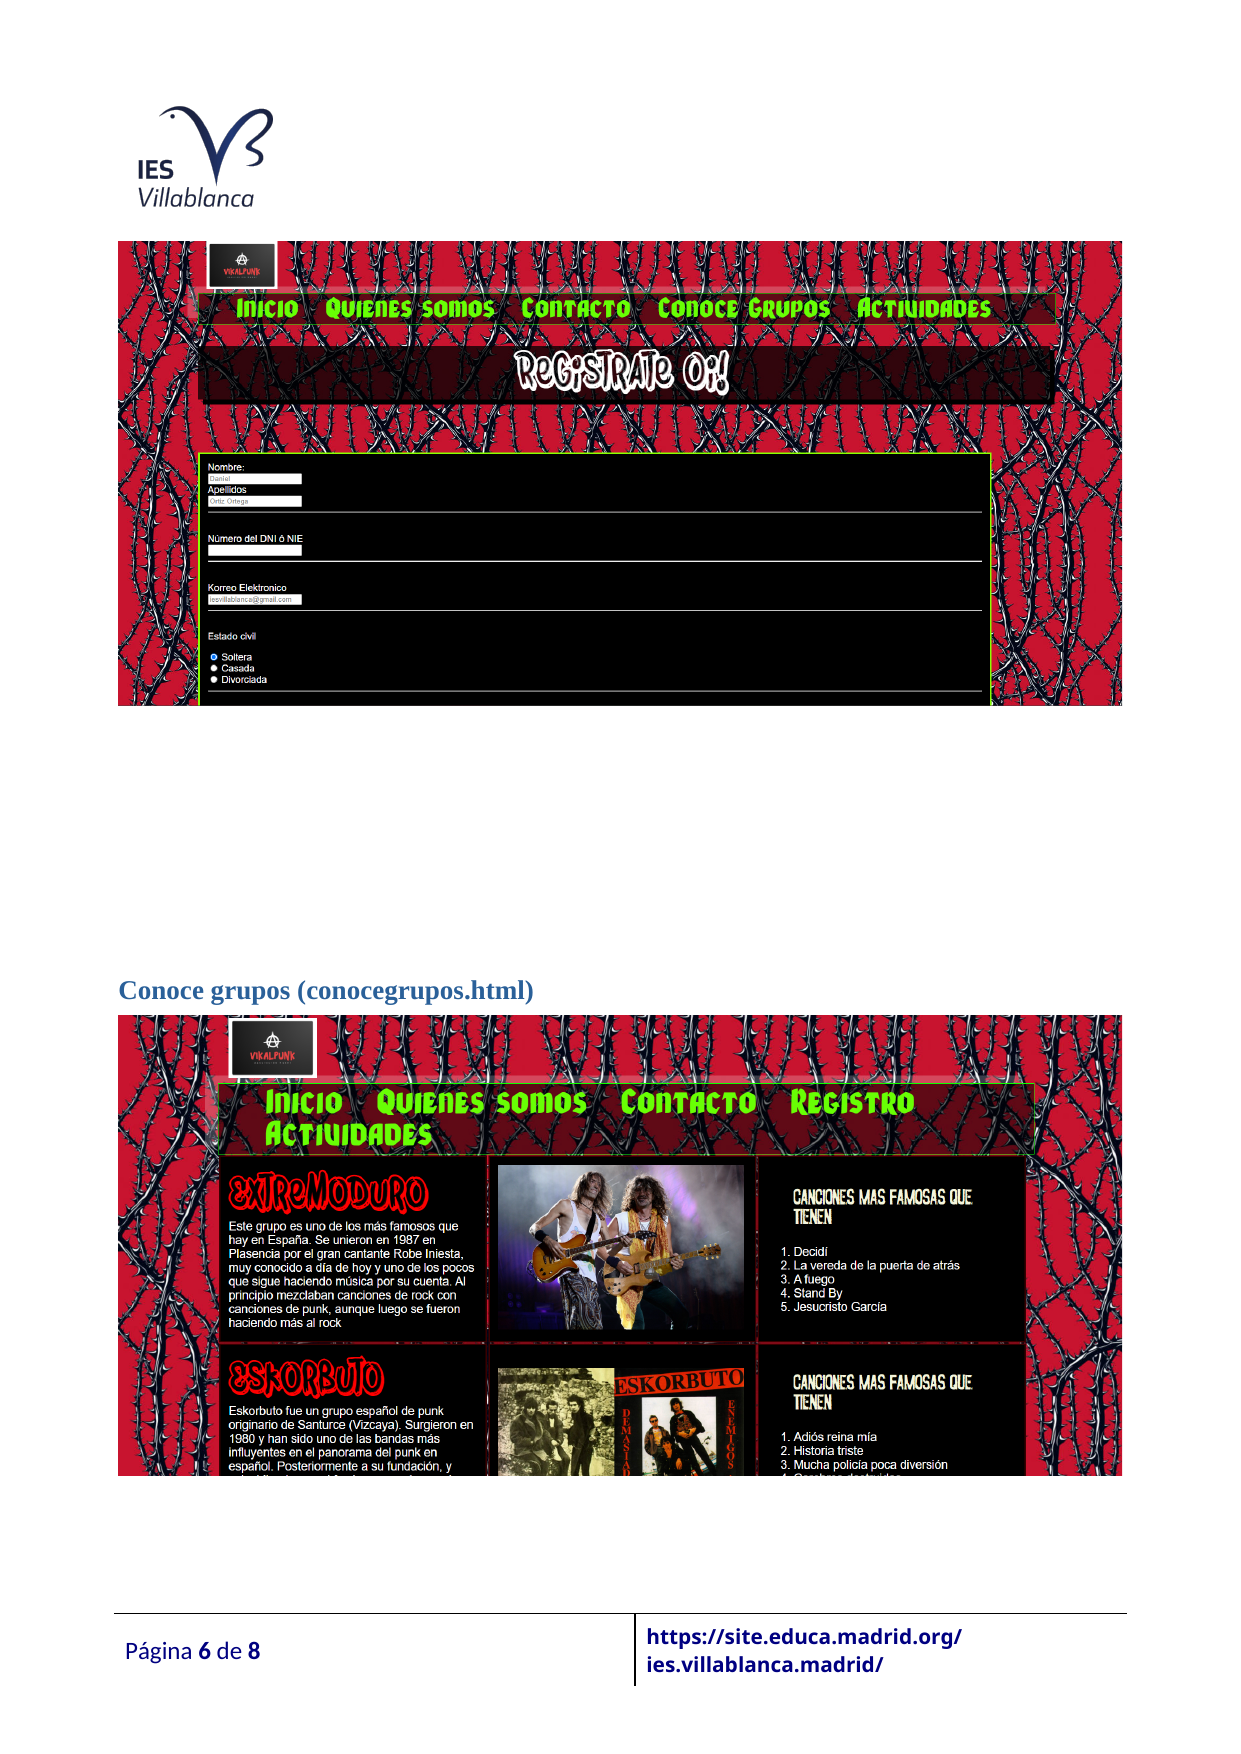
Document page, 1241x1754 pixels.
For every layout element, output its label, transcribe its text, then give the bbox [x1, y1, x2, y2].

picture [118, 1015, 1123, 1476]
picture [129, 101, 282, 213]
picture [118, 241, 1123, 706]
text Conoce grupos (conocegrupos.html) [118, 974, 1122, 1006]
